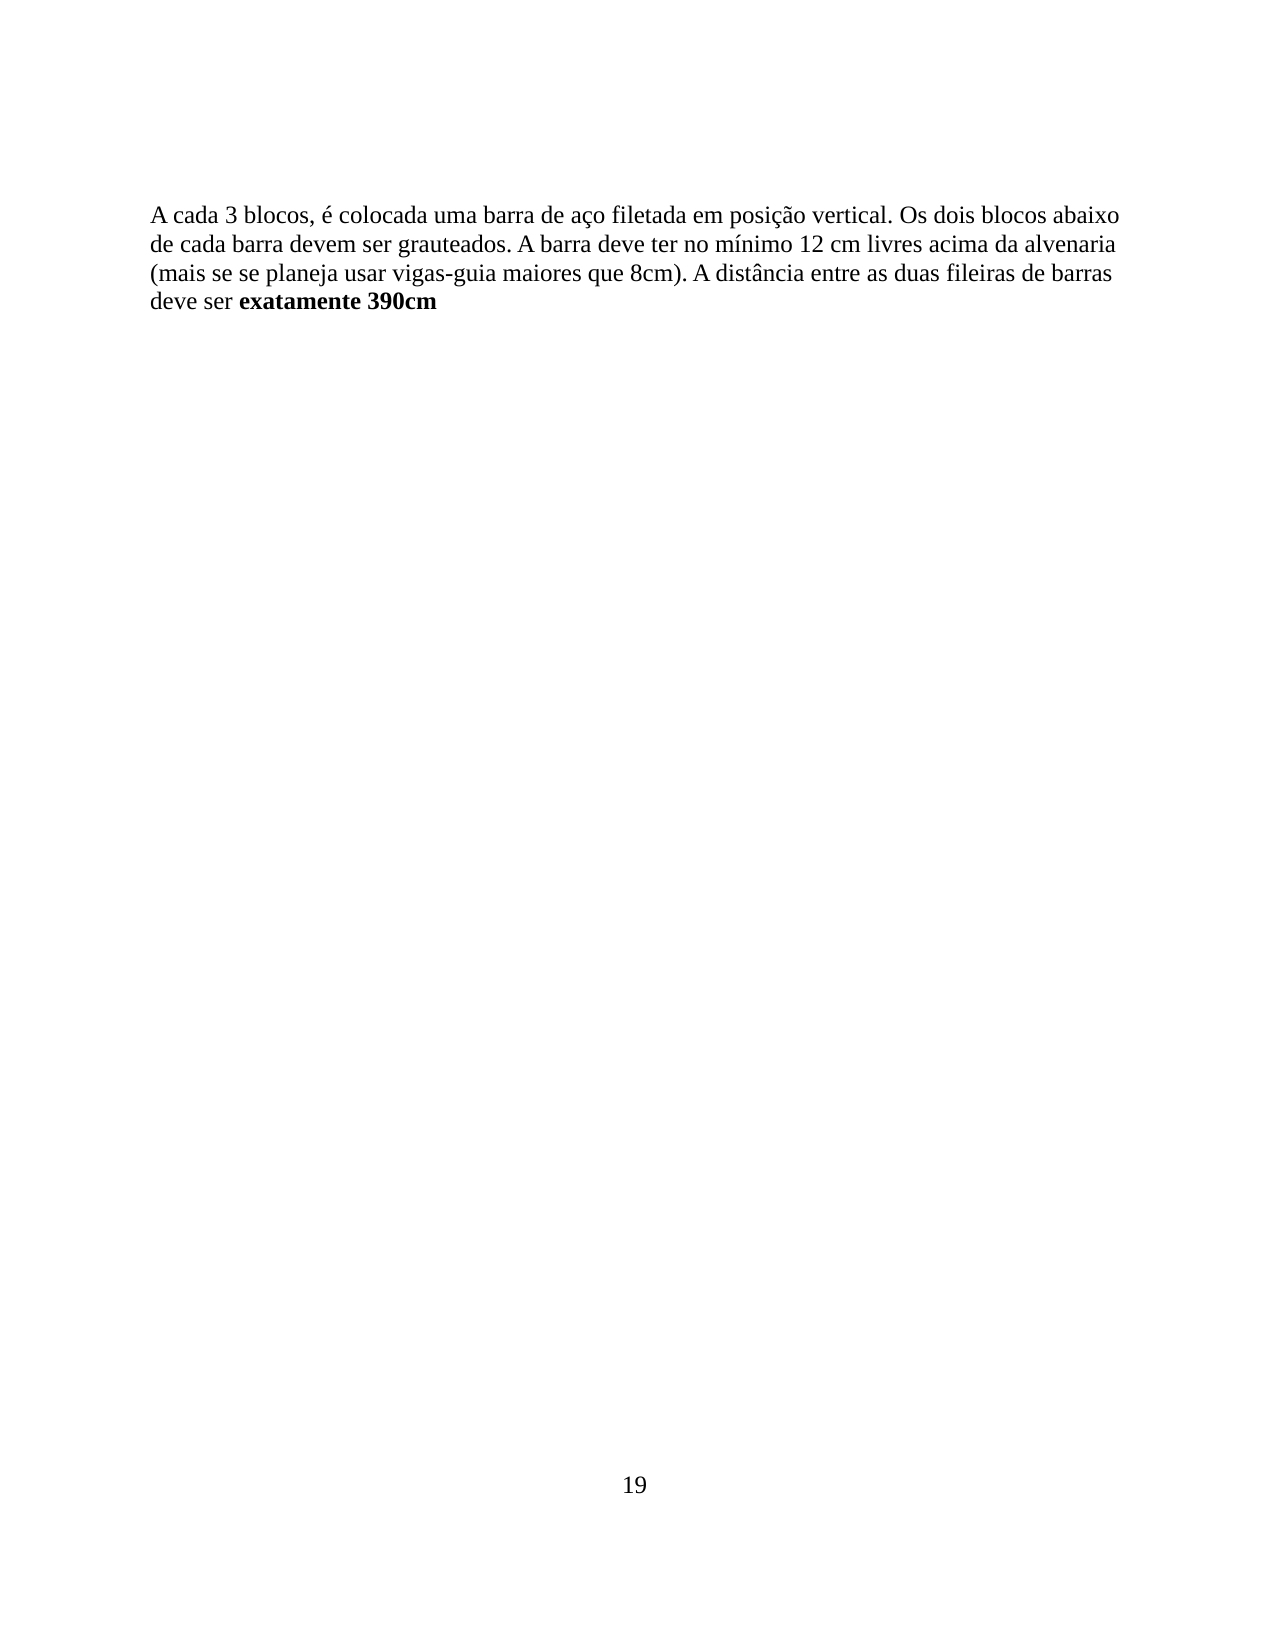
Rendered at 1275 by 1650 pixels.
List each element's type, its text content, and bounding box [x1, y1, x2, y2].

text A cada 3 blocos, é colocada uma barra de aço filetada em posição vertical. Os dois blocos abaixo de cada barra devem ser grauteados. A barra deve ter no mínimo 12 cm livres acima da alvenaria (mais se se planeja usar vigas-guia maiores que 8cm). A distância entre as duas fileiras de barras deve ser exatamente 390cm [150, 200, 1125, 315]
